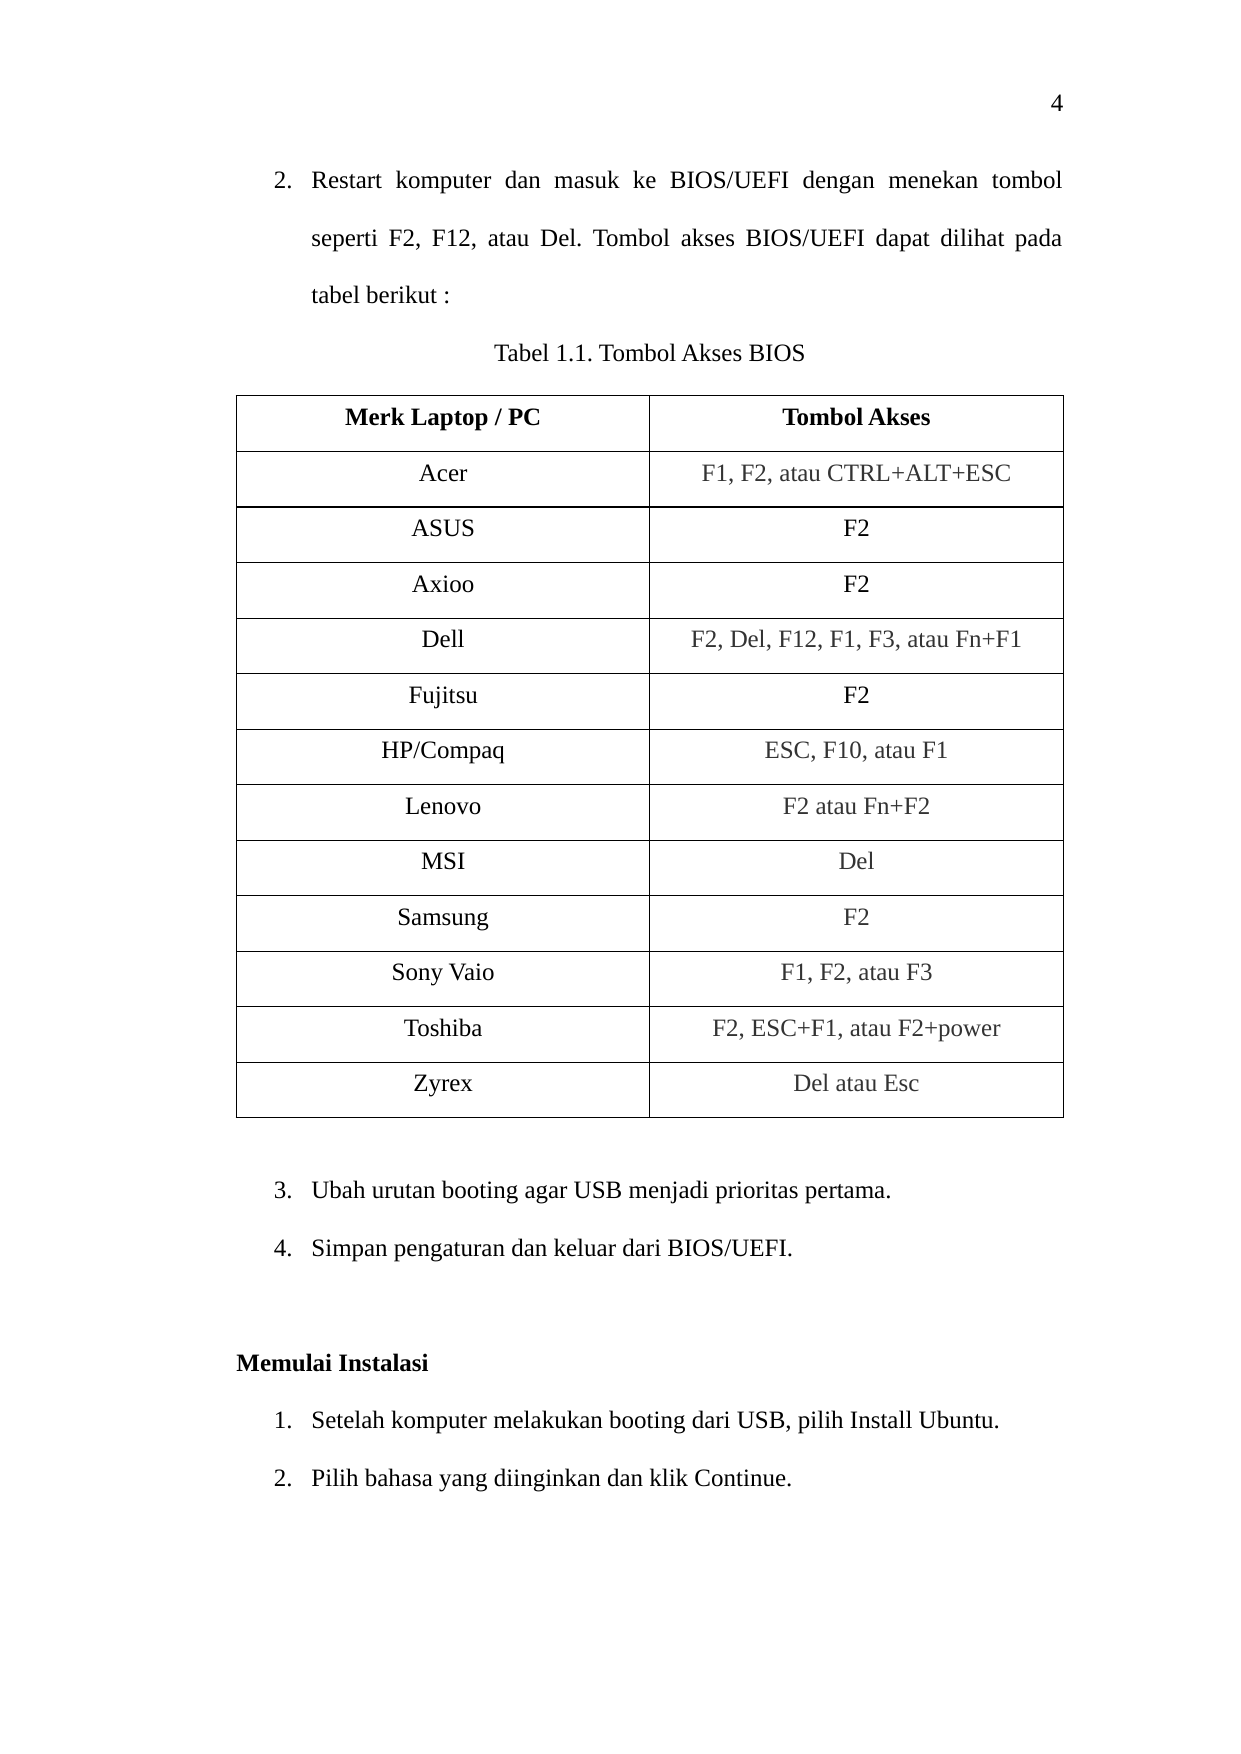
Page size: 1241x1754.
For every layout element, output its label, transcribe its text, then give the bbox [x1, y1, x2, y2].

table_cell F1, F2, atau CTRL+ALT+ESC [650, 452, 1063, 506]
table_cell ESC, F10, atau F1 [650, 730, 1063, 784]
table_cell Dell [237, 619, 649, 673]
table_cell Del atau Esc [650, 1063, 1063, 1117]
list Setelah komputer melakukan booting dari USB, pilih Install Ubuntu. [274, 1405, 1063, 1434]
table_cell F2 [650, 563, 1063, 617]
table_cell Samsung [237, 896, 649, 951]
table_cell Lenovo [237, 785, 649, 839]
table_cell F2 [650, 896, 1063, 951]
table_cell F2 [650, 508, 1063, 562]
table_cell HP/Compaq [237, 730, 649, 784]
table_cell ASUS [237, 508, 649, 562]
list Ubah urutan booting agar USB menjadi prioritas pertama. [274, 1175, 1063, 1204]
subtitle Memulai Instalasi [236, 1348, 1063, 1376]
table_cell Acer [237, 452, 649, 506]
table_cell F2, ESC+F1, atau F2+power [650, 1007, 1063, 1062]
table_header Merk Laptop / PC [237, 396, 649, 451]
list Restart komputer dan masuk ke BIOS/UEFI dengan menekan tombol seperti F2, F12, atau Del. Tombol akses BIOS/UEFI dapat dilihat pada tabel berikut : [274, 165, 1063, 309]
list Pilih bahasa yang diinginkan dan klik Continue. [274, 1463, 1063, 1491]
table_cell Axioo [237, 563, 649, 617]
table_cell Del [650, 841, 1063, 895]
table_cell Zyrex [237, 1063, 649, 1117]
list Simpan pengaturan dan keluar dari BIOS/UEFI. [274, 1233, 1063, 1261]
text Tabel 1.1. Tombol akses BIOS [236, 338, 1063, 367]
table_cell F2 [650, 674, 1063, 728]
table_cell F1, F2, atau F3 [650, 952, 1063, 1006]
table_cell MSI [237, 841, 649, 895]
table_header Tombol Akses [650, 396, 1063, 451]
table_cell F2, Del, F12, F1, F3, atau Fn+F1 [650, 619, 1063, 673]
table_cell Toshiba [237, 1007, 649, 1062]
table_cell F2 atau Fn+F2 [650, 785, 1063, 839]
table_cell Sony Vaio [237, 952, 649, 1006]
table_cell Fujitsu [237, 674, 649, 728]
